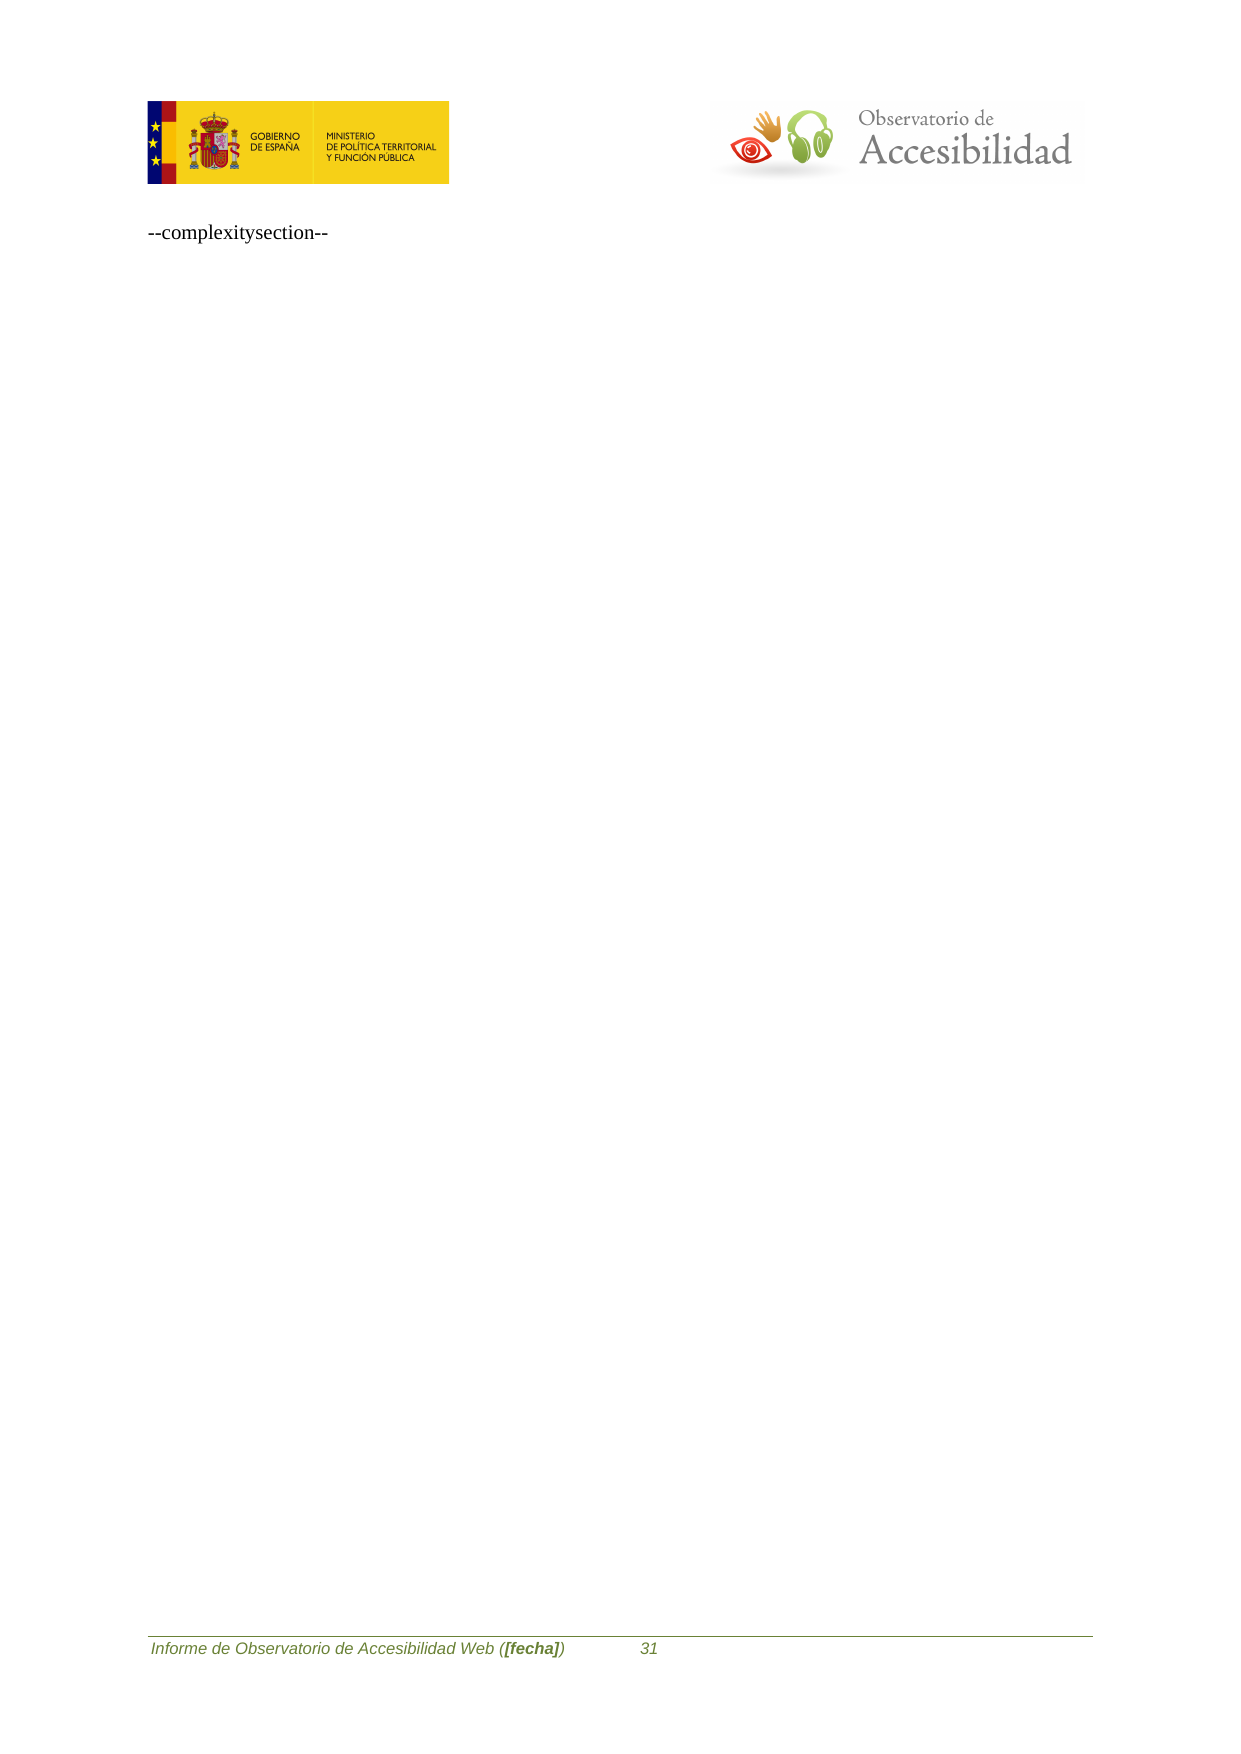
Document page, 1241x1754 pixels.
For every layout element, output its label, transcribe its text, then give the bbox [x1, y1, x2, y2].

picture [147, 101, 450, 184]
picture [710, 101, 1086, 184]
text --complexitysection-- [148, 220, 1092, 244]
